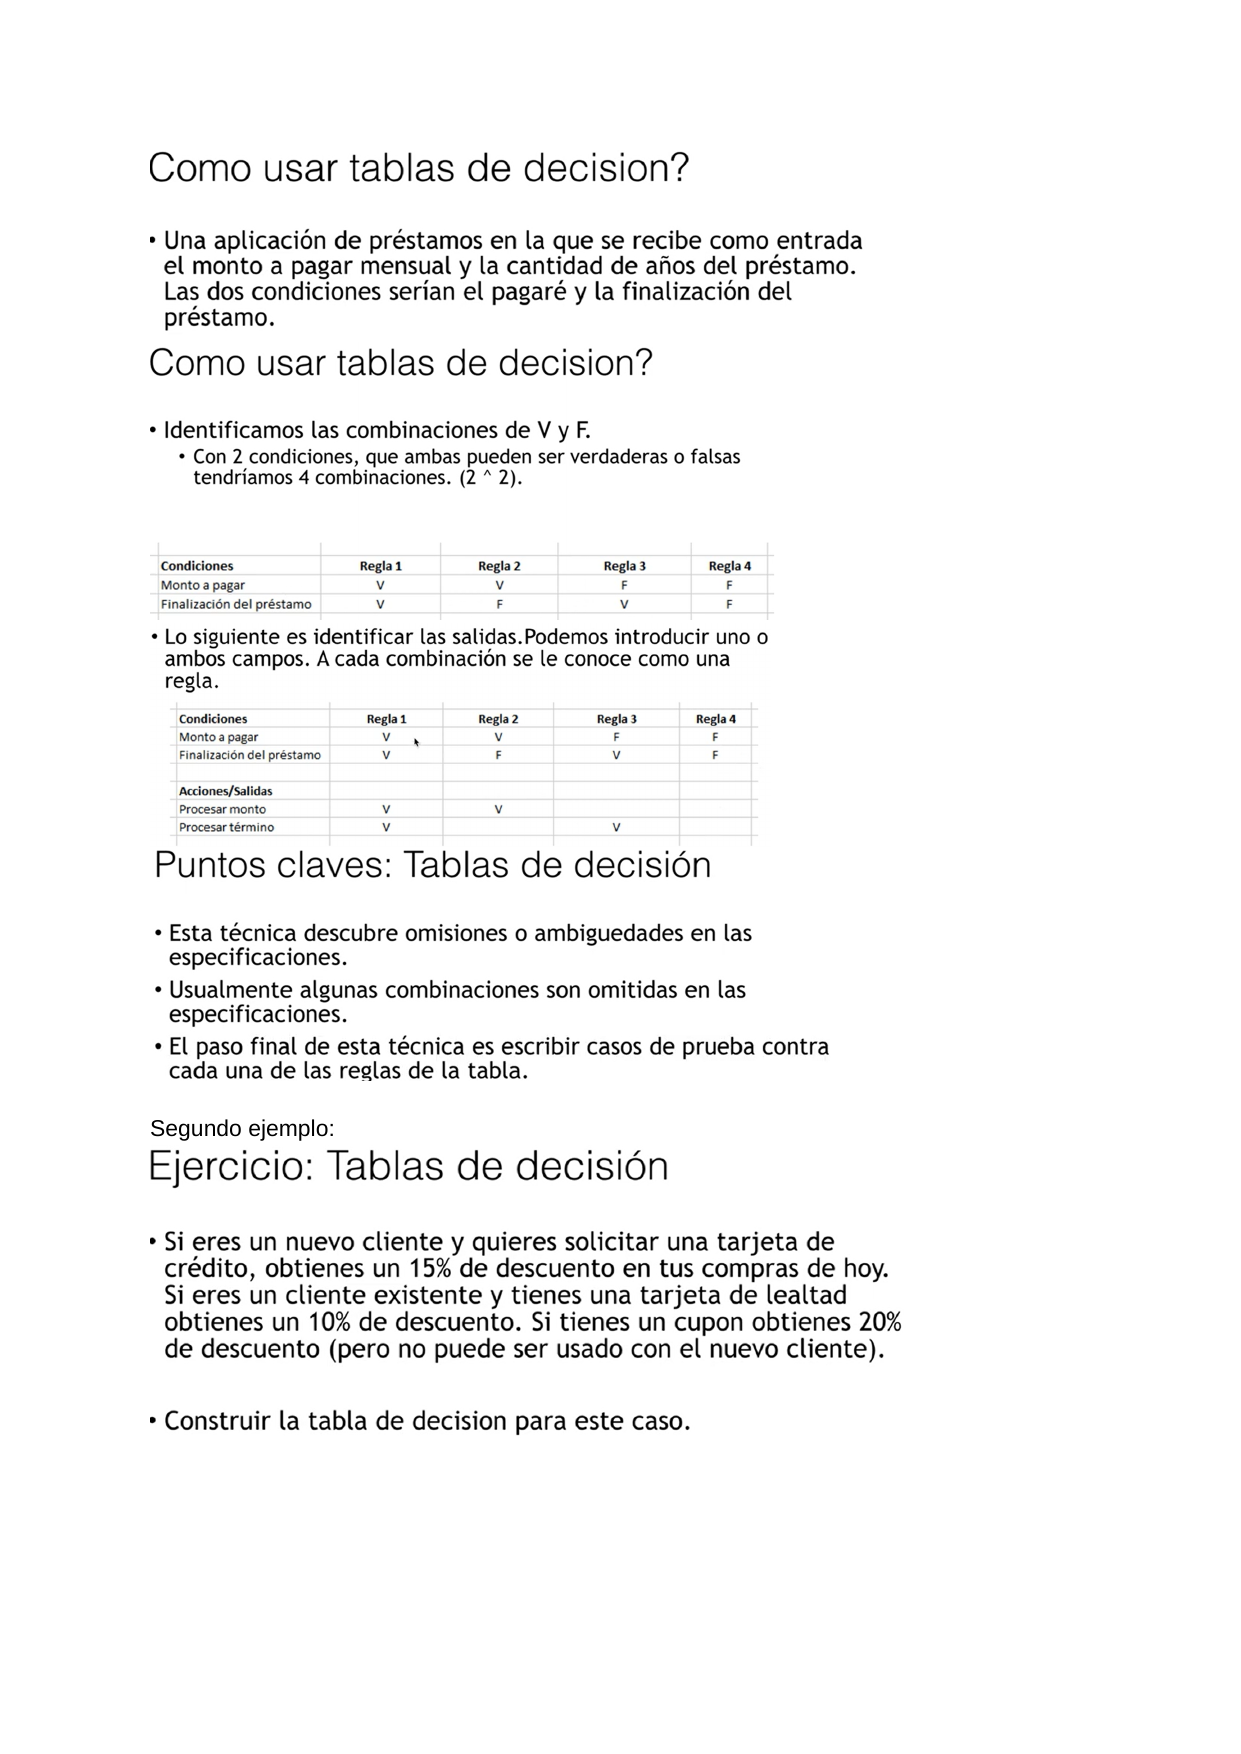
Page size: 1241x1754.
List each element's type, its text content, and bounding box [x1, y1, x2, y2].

picture [150, 850, 831, 1081]
picture [150, 1145, 907, 1438]
picture [150, 623, 772, 847]
picture [150, 150, 874, 339]
picture [150, 342, 775, 620]
text Segundo ejemplo: [150, 1115, 1090, 1438]
